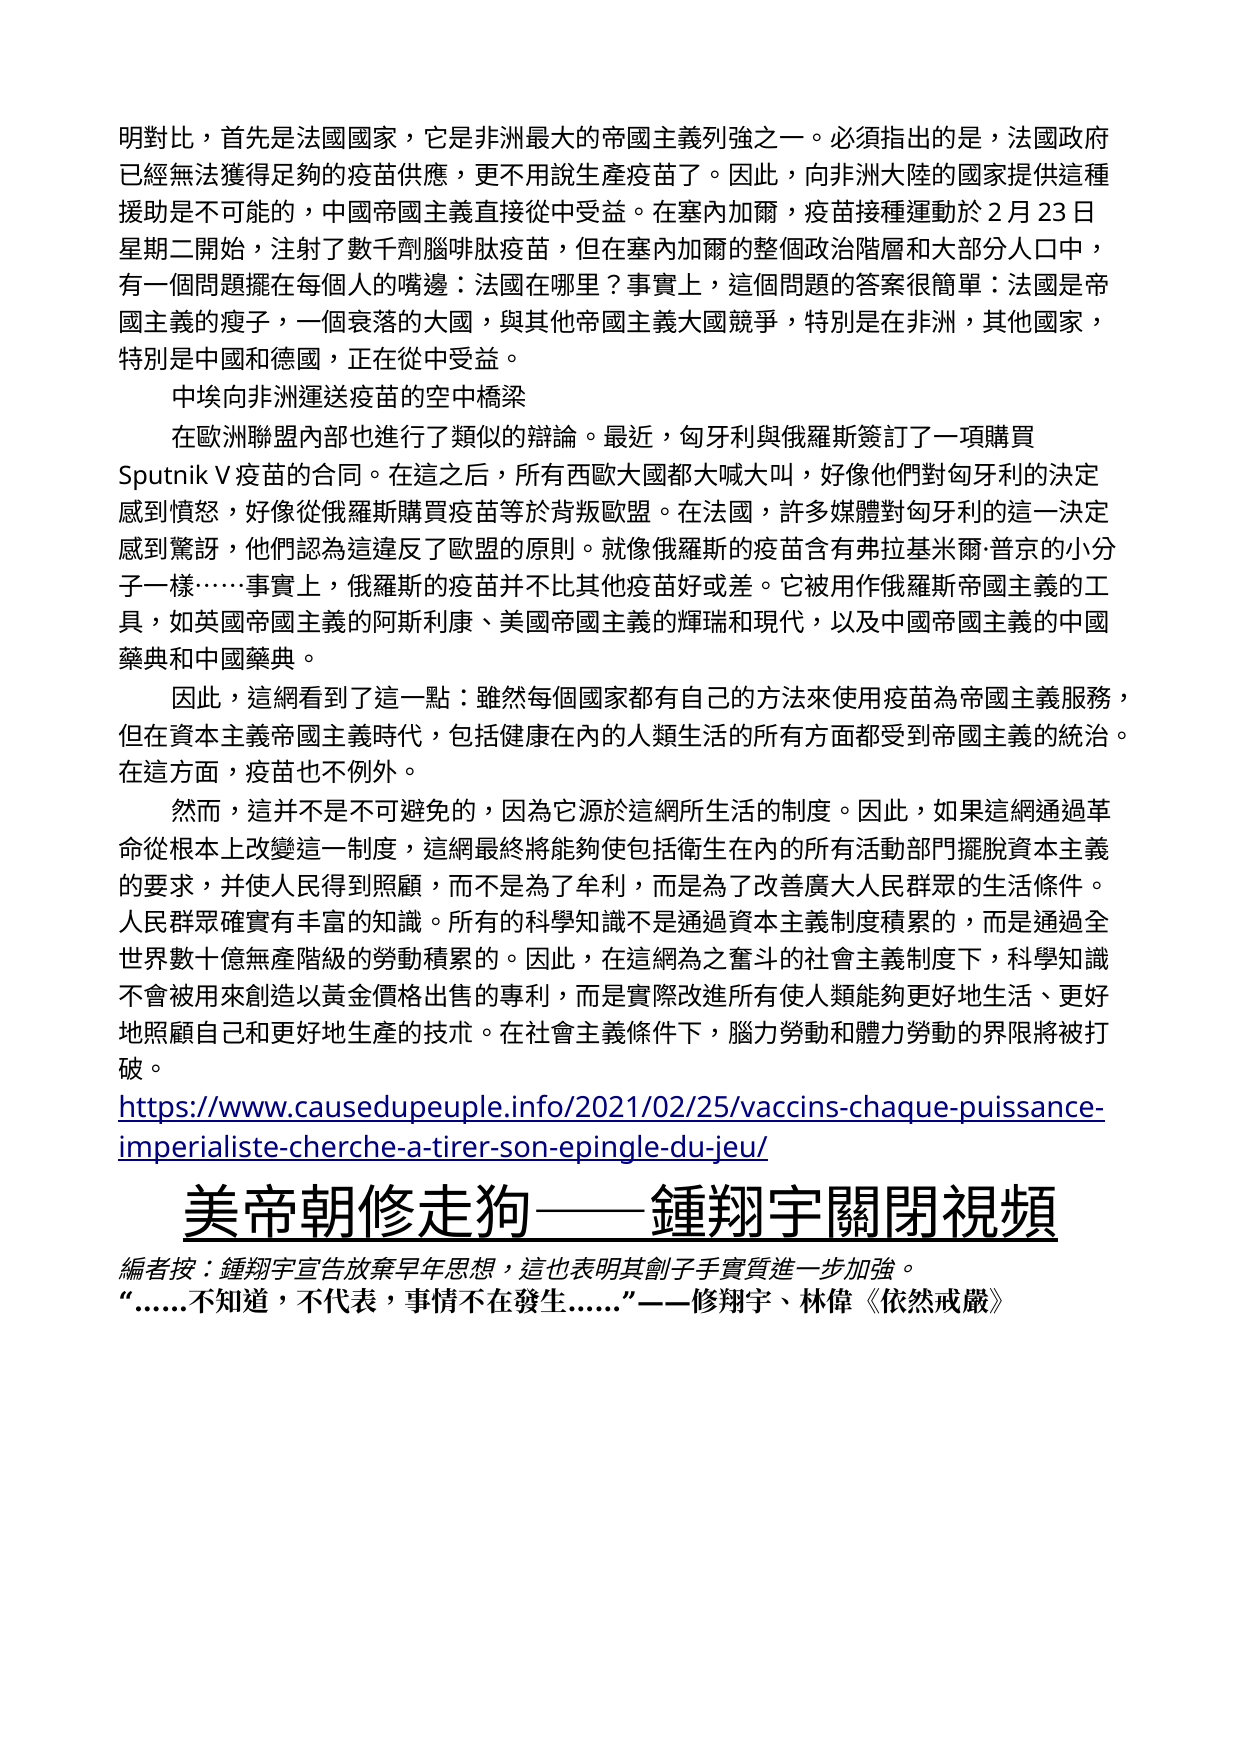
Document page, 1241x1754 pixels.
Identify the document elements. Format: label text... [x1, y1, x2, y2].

text 然而，這并不是不可避免的，因為它源於這網所生活的制度。因此，如果這網通過革命從根本上改變這一制度，這網最終將能夠使包括衛生在內的所有活動部門擺脫資本主義的要求，并使人民得到照顧，而不是為了牟利，而是為了改善廣大人民群眾的生活條件。人民群眾確實有丰富的知識。所有的科學知識不是通過資本主義制度積累的，而是通過全世界數十億無產階級的勞動積累的。因此，在這網為之奮斗的社會主義制度下，科學知識不會被用來創造以黃金價格出售的專利，而是實際改進所有使人類能夠更好地生活、更好地照顧自己和更好地生產的技朮。在社會主義條件下，腦力勞動和體力勞動的界限將被打破。 [118, 789, 1122, 1086]
text https://www.causedupeuple.info/2021/02/25/vaccins-chaque-puissance-imperialiste-cherche-a-tirer-son-epingle-du-jeu/ [118, 1086, 1122, 1166]
text 編者按：鍾翔宇宣告放棄早年思想，這也表明其劊子手實質進一步加強。 [118, 1250, 1122, 1286]
text 美帝朝修走狗——鍾翔宇關閉視頻 [118, 1166, 1122, 1250]
text 明對比，首先是法國國家，它是非洲最大的帝國主義列強之一。必須指出的是，法國政府已經無法獲得足夠的疫苗供應，更不用說生產疫苗了。因此，向非洲大陸的國家提供這種援助是不可能的，中國帝國主義直接從中受益。在塞內加爾，疫苗接種運動於2月23日星期二開始，注射了數千劑腦啡肽疫苗，但在塞內加爾的整個政治階層和大部分人口中，有一個問題擺在每個人的嘴邊：法國在哪里？事實上，這個問題的答案很簡單：法國是帝國主義的瘦子，一個衰落的大國，與其他帝國主義大國競爭，特別是在非洲，其他國家，特別是中國和德國，正在從中受益。 [118, 118, 1122, 376]
text 因此，這網看到了這一點：雖然每個國家都有自己的方法來使用疫苗為帝國主義服務，但在資本主義帝國主義時代，包括健康在內的人類生活的所有方面都受到帝國主義的統治。在這方面，疫苗也不例外。 [118, 676, 1122, 789]
text 在歐洲聯盟內部也進行了類似的辯論。最近，匈牙利與俄羅斯簽訂了一項購買Sputnik V疫苗的合同。在這之后，所有西歐大國都大喊大叫，好像他們對匈牙利的決定感到憤怒，好像從俄羅斯購買疫苗等於背叛歐盟。在法國，許多媒體對匈牙利的這一決定感到驚訝，他們認為這違反了歐盟的原則。就像俄羅斯的疫苗含有弗拉基米爾·普京的小分子一樣……事實上，俄羅斯的疫苗并不比其他疫苗好或差。它被用作俄羅斯帝國主義的工具，如英國帝國主義的阿斯利康、美國帝國主義的輝瑞和現代，以及中國帝國主義的中國藥典和中國藥典。 [118, 415, 1122, 676]
text “……不知道，不代表，事情不在發生……”——修翔宇、林偉《依然戒嚴》 [118, 1286, 1122, 1318]
text 中埃向非洲運送疫苗的空中橋梁 [118, 376, 1122, 415]
